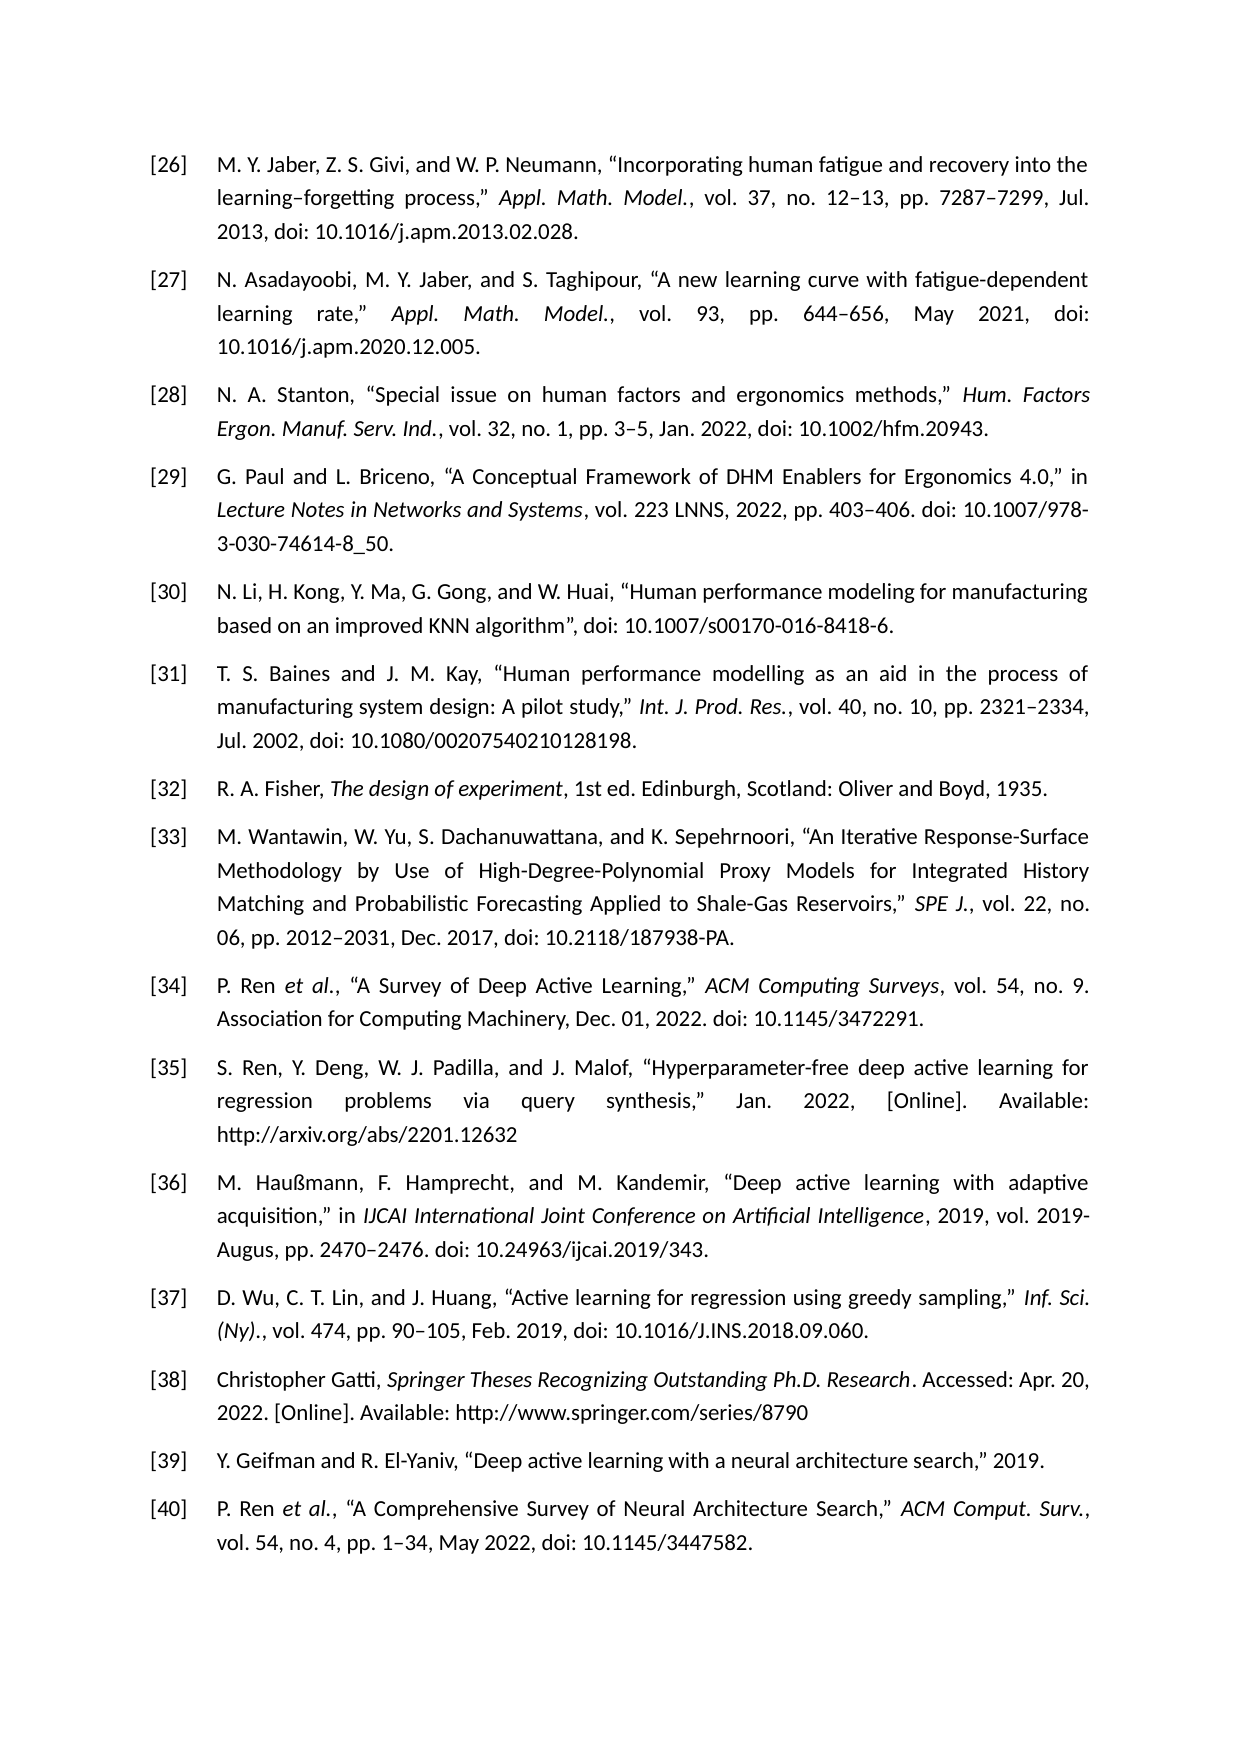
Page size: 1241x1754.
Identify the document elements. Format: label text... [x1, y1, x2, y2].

text [29] G. Paul and L. Briceno, “A Conceptual Framework of DHM Enablers for Ergonomics 4.0,” in Lecture Notes in Networks and Systems, vol. 223 LNNS, 2022, pp. 403–406. doi: 10.1007/978-3-030-74614-8_50. [150, 462, 1090, 557]
text [27] N. Asadayoobi, M. Y. Jaber, and S. Taghipour, “A new learning curve with fatigue-dependent learning rate,” Appl. Math. Model., vol. 93, pp. 644–656, May 2021, doi: 10.1016/j.apm.2020.12.005. [150, 265, 1090, 360]
text [31] T. S. Baines and J. M. Kay, “Human performance modelling as an aid in the process of manufacturing system design: A pilot study,” Int. J. Prod. Res., vol. 40, no. 10, pp. 2321–2334, Jul. 2002, doi: 10.1080/00207540210128198. [150, 659, 1090, 754]
text [40] P. Ren et al., “A Comprehensive Survey of Neural Architecture Search,” ACM Comput. Surv., vol. 54, no. 4, pp. 1–34, May 2022, doi: 10.1145/3447582. [150, 1494, 1090, 1556]
text [32] R. A. Fisher, The design of experiment, 1st ed. Edinburgh, Scotland: Oliver and Boyd, 1935. [150, 774, 1090, 802]
text [37] D. Wu, C. T. Lin, and J. Huang, “Active learning for regression using greedy sampling,” Inf. Sci. (Ny)., vol. 474, pp. 90–105, Feb. 2019, doi: 10.1016/J.INS.2018.09.060. [150, 1283, 1090, 1345]
text [36] M. Haußmann, F. Hamprecht, and M. Kandemir, “Deep active learning with adaptive acquisition,” in IJCAI International Joint Conference on Artificial Intelligence, 2019, vol. 2019-Augus, pp. 2470–2476. doi: 10.24963/ijcai.2019/343. [150, 1168, 1090, 1263]
text [34] P. Ren et al., “A Survey of Deep Active Learning,” ACM Computing Surveys, vol. 54, no. 9. Association for Computing Machinery, Dec. 01, 2022. doi: 10.1145/3472291. [150, 971, 1090, 1033]
text [39] Y. Geifman and R. El-Yaniv, “Deep active learning with a neural architecture search,” 2019. [150, 1446, 1090, 1474]
text [26] M. Y. Jaber, Z. S. Givi, and W. P. Neumann, “Incorporating human fatigue and recovery into the learning–forgetting process,” Appl. Math. Model., vol. 37, no. 12–13, pp. 7287–7299, Jul. 2013, doi: 10.1016/j.apm.2013.02.028. [150, 150, 1090, 245]
text [30] N. Li, H. Kong, Y. Ma, G. Gong, and W. Huai, “Human performance modeling for manufacturing based on an improved KNN algorithm”, doi: 10.1007/s00170-016-8418-6. [150, 577, 1090, 639]
text [35] S. Ren, Y. Deng, W. J. Padilla, and J. Malof, “Hyperparameter-free deep active learning for regression problems via query synthesis,” Jan. 2022, [Online]. Available: http://arxiv.org/abs/2201.12632 [150, 1053, 1090, 1148]
text [33] M. Wantawin, W. Yu, S. Dachanuwattana, and K. Sepehrnoori, “An Iterative Response-Surface Methodology by Use of High-Degree-Polynomial Proxy Models for Integrated History Matching and Probabilistic Forecasting Applied to Shale-Gas Reservoirs,” SPE J., vol. 22, no. 06, pp. 2012–2031, Dec. 2017, doi: 10.2118/187938-PA. [150, 822, 1090, 951]
text [28] N. A. Stanton, “Special issue on human factors and ergonomics methods,” Hum. Factors Ergon. Manuf. Serv. Ind., vol. 32, no. 1, pp. 3–5, Jan. 2022, doi: 10.1002/hfm.20943. [150, 380, 1090, 442]
text [38] Christopher Gatti, Springer Theses Recognizing Outstanding Ph.D. Research. Accessed: Apr. 20, 2022. [Online]. Available: http://www.springer.com/series/8790 [150, 1365, 1090, 1426]
